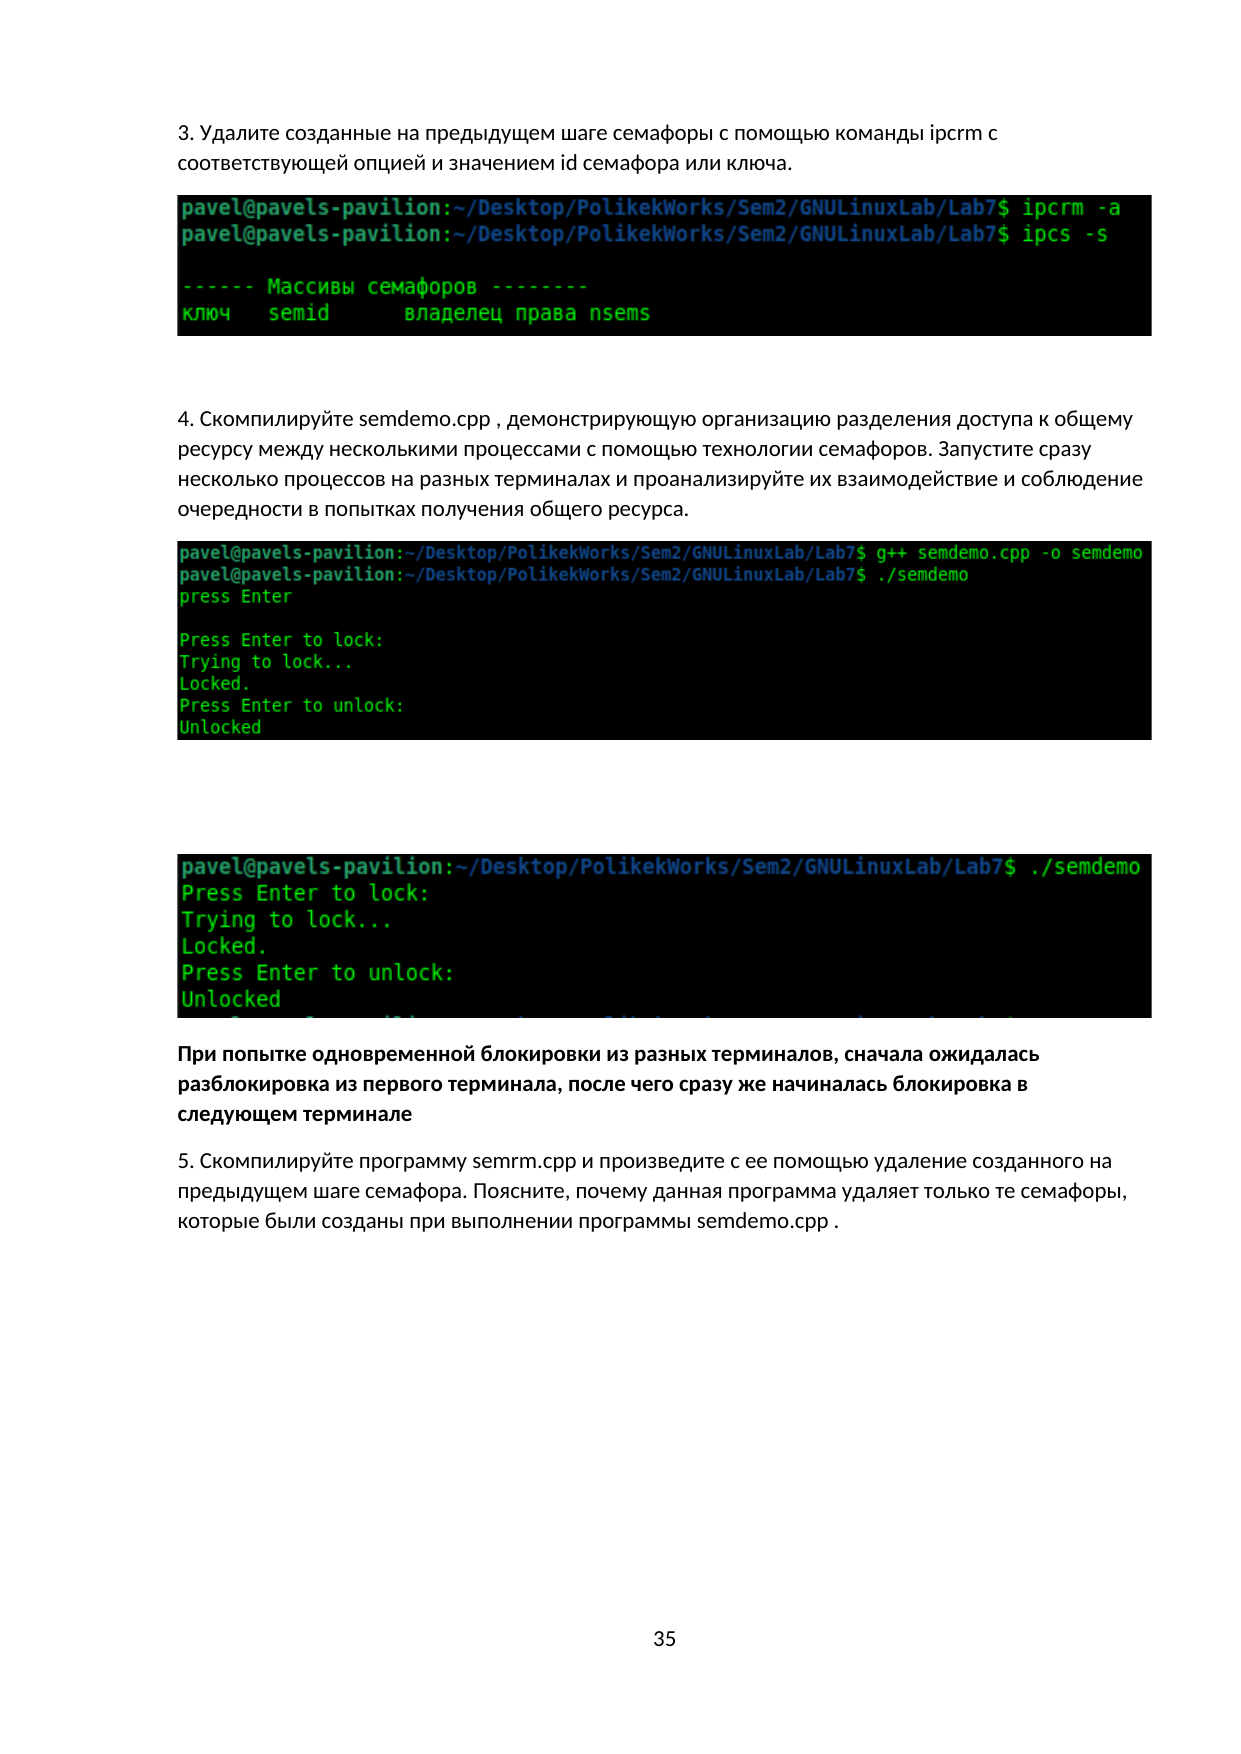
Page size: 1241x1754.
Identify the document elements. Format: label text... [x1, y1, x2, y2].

text 4. Скомпилируйте semdemo.cpp , демонстрирующую организацию разделения доступа к общему ресурсу между несколькими процессами с помощью технологии семафоров. Запустите сразу несколько процессов на разных терминалах и проанализируйте их взаимодействие и соблюдение очередности в попытках получения общего ресурса. [177, 404, 1152, 522]
text 5. Скомпилируйте программу semrm.cpp и произведите с ее помощью удаление созданного на предыдущем шаге семафора. Поясните, почему данная программа удаляет только те семафоры, которые были созданы при выполнении программы semdemo.cpp . [177, 1146, 1152, 1234]
picture [177, 195, 1152, 336]
text 3. Удалите созданные на предыдущем шаге семафоры с помощью команды ipcrm с соответствующей опцией и значением id семафора или ключа. [177, 118, 1152, 176]
picture [177, 541, 1152, 740]
text При попытке одновременной блокировки из разных терминалов, сначала ожидалась разблокировка из первого терминала, после чего сразу же начиналась блокировка в следующем терминале [177, 1018, 1152, 1127]
picture [177, 854, 1152, 1018]
